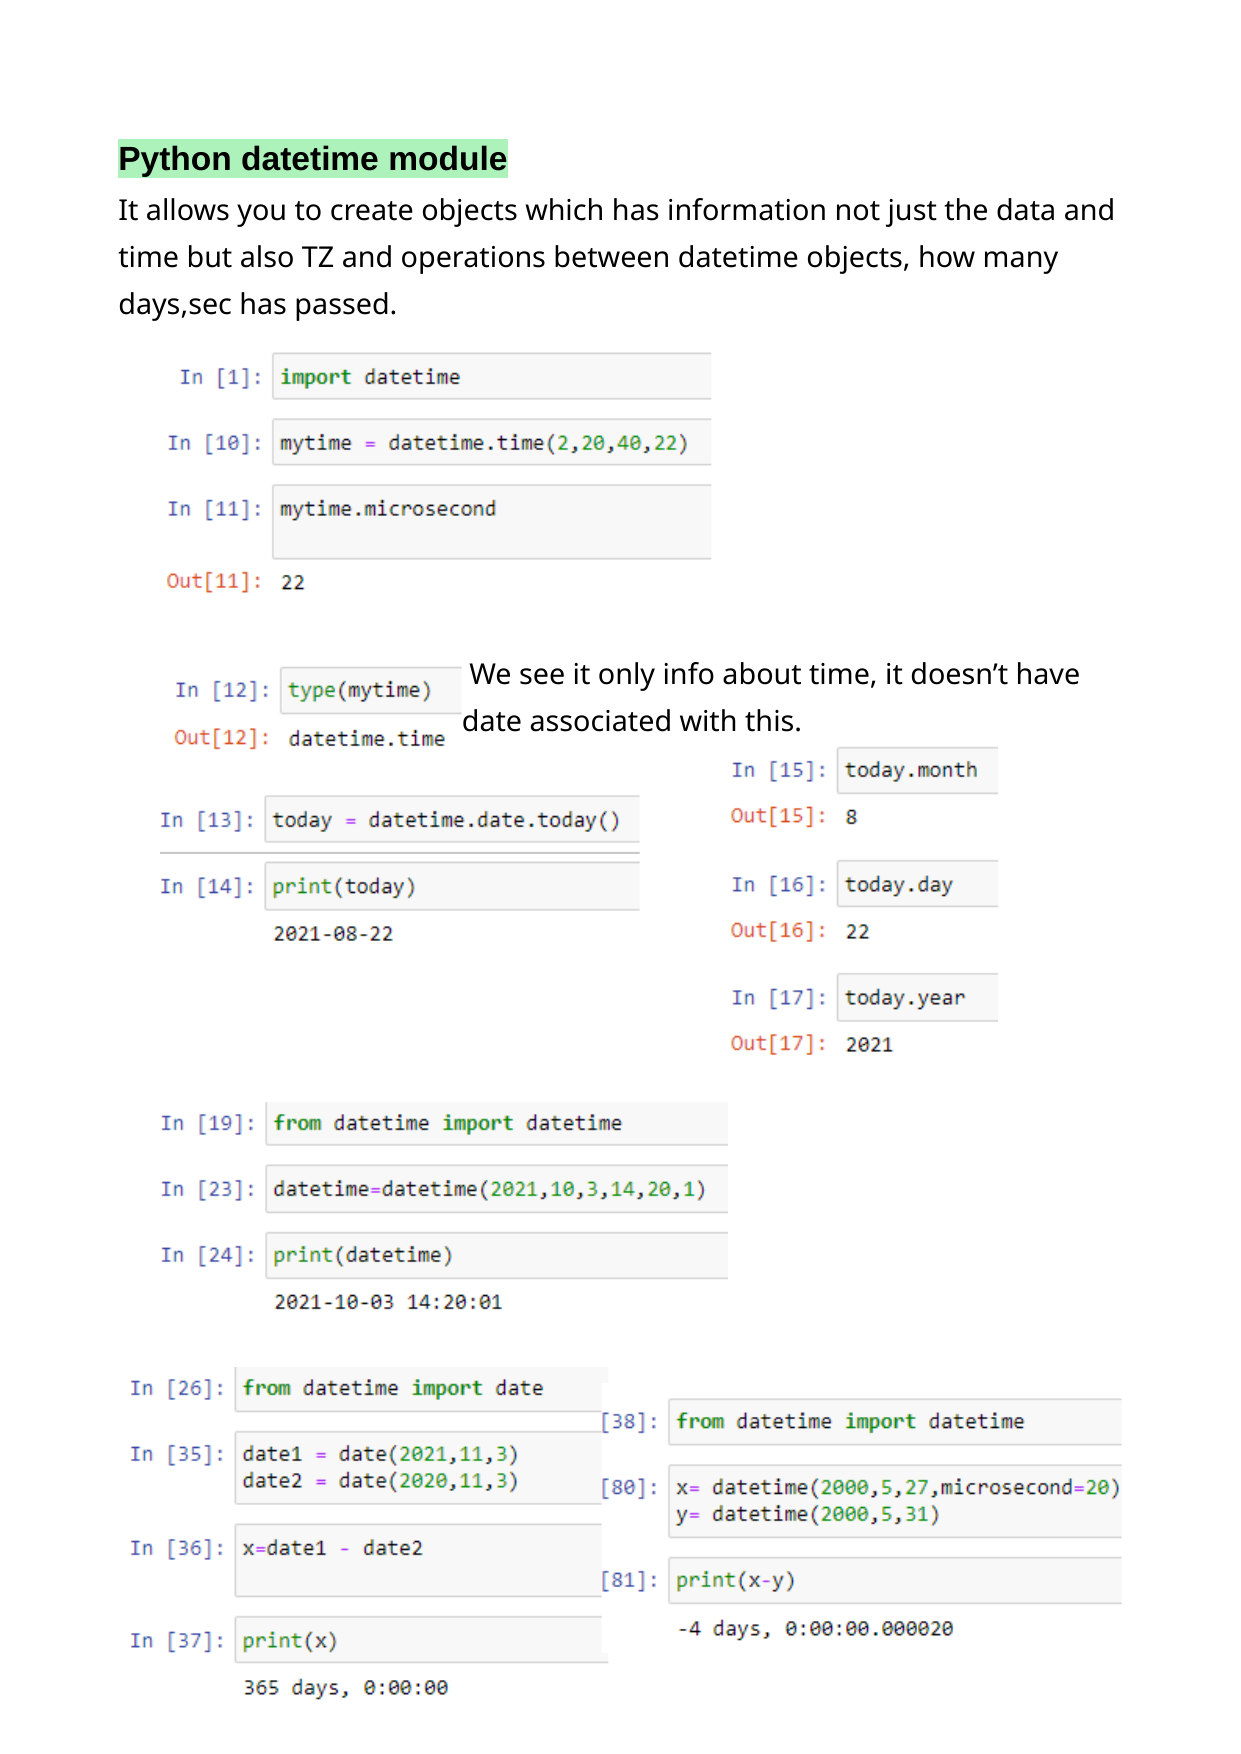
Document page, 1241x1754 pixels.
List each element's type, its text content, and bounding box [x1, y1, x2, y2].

subtitle Python datetime module [508, 139, 1122, 178]
picture [160, 795, 640, 952]
picture [717, 742, 999, 1077]
picture [131, 1102, 728, 1328]
text We see it only info about time, it doesn’t have date associated with this. [462, 653, 1122, 739]
picture [144, 645, 462, 754]
picture [141, 345, 712, 599]
text It allows you to create objects which has information not just the data and time but also TZ and operations between datetime objects, how many days,sec has passed. [118, 190, 1122, 323]
picture [119, 1367, 1122, 1712]
text [118, 653, 144, 739]
